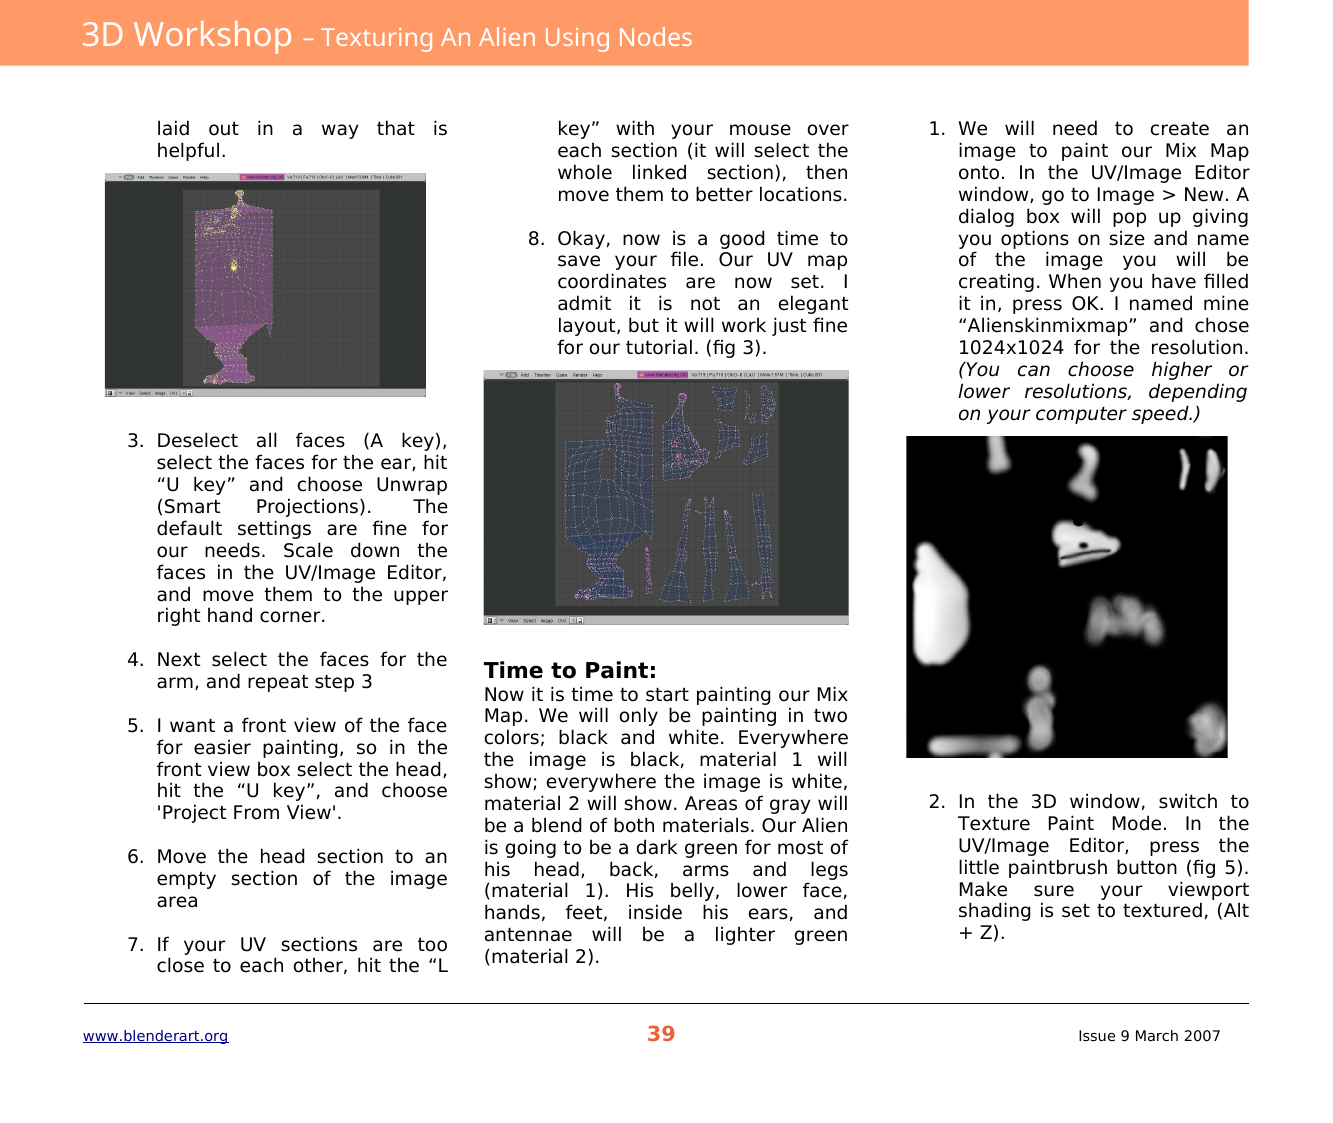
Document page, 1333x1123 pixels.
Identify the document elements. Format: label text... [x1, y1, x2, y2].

picture [104, 173, 426, 397]
list laid out in a way that is helpful. [127, 118, 448, 162]
list Move the head section to an empty section of the image area [127, 846, 448, 912]
text Time to Paint: [483, 658, 849, 684]
list Okay, now is a good time to save your file. Our UV map coordinates are now set. I admit it is not an elegant layout, but it will work just fine for our tutorial. (fig 3). [528, 227, 849, 359]
list Deselect all faces (A key), select the faces for the ear, hit “U key” and choose Unwrap (Smart Projections). The default settings are fine for our needs. Scale down the faces in the UV/Image Editor, and move them to the upper right hand corner. [127, 431, 448, 627]
picture [483, 370, 849, 625]
list In the 3D window, switch to Texture Paint Mode. In the UV/Image Editor, press the little paintbrush button (fig 5). Make sure your viewport shading is set to textured, (Alt + Z). [928, 791, 1249, 944]
list key” with your mouse over each section (it will select the whole linked section), then move them to better locations. [528, 118, 849, 206]
text Now it is time to start painting our Mix Map. We will only be painting in two colors; black and white. Everywhere the image is black, material 1 will show; everywhere the image is white, material 2 will show. Areas of gray will be a blend of both materials. Our Alien is going to be a dark green for most of his head, back, arms and legs (material 1). His belly, lower face, hands, feet, inside his ears, and antennae will be a lighter green (material 2). [483, 684, 849, 968]
picture [906, 436, 1228, 758]
list I want a front view of the face for easier painting, so in the front view box select the head, hit the “U key”, and choose 'Project From View'. [127, 715, 448, 824]
list Next select the faces for the arm, and repeat step 3 [127, 649, 448, 693]
list If your UV sections are too close to each other, hit the “L [127, 934, 448, 977]
list We will need to create an image to paint our Mix Map onto. In the UV/Image Editor window, go to Image > New. A dialog box will pop up giving you options on size and name of the image you will be creating. When you have filled it in, press OK. I named mine “Alienskinmixmap” and chose 1024x1024 for the resolution. (You can choose higher or lower resolutions, depending on your computer speed.) [928, 118, 1249, 424]
